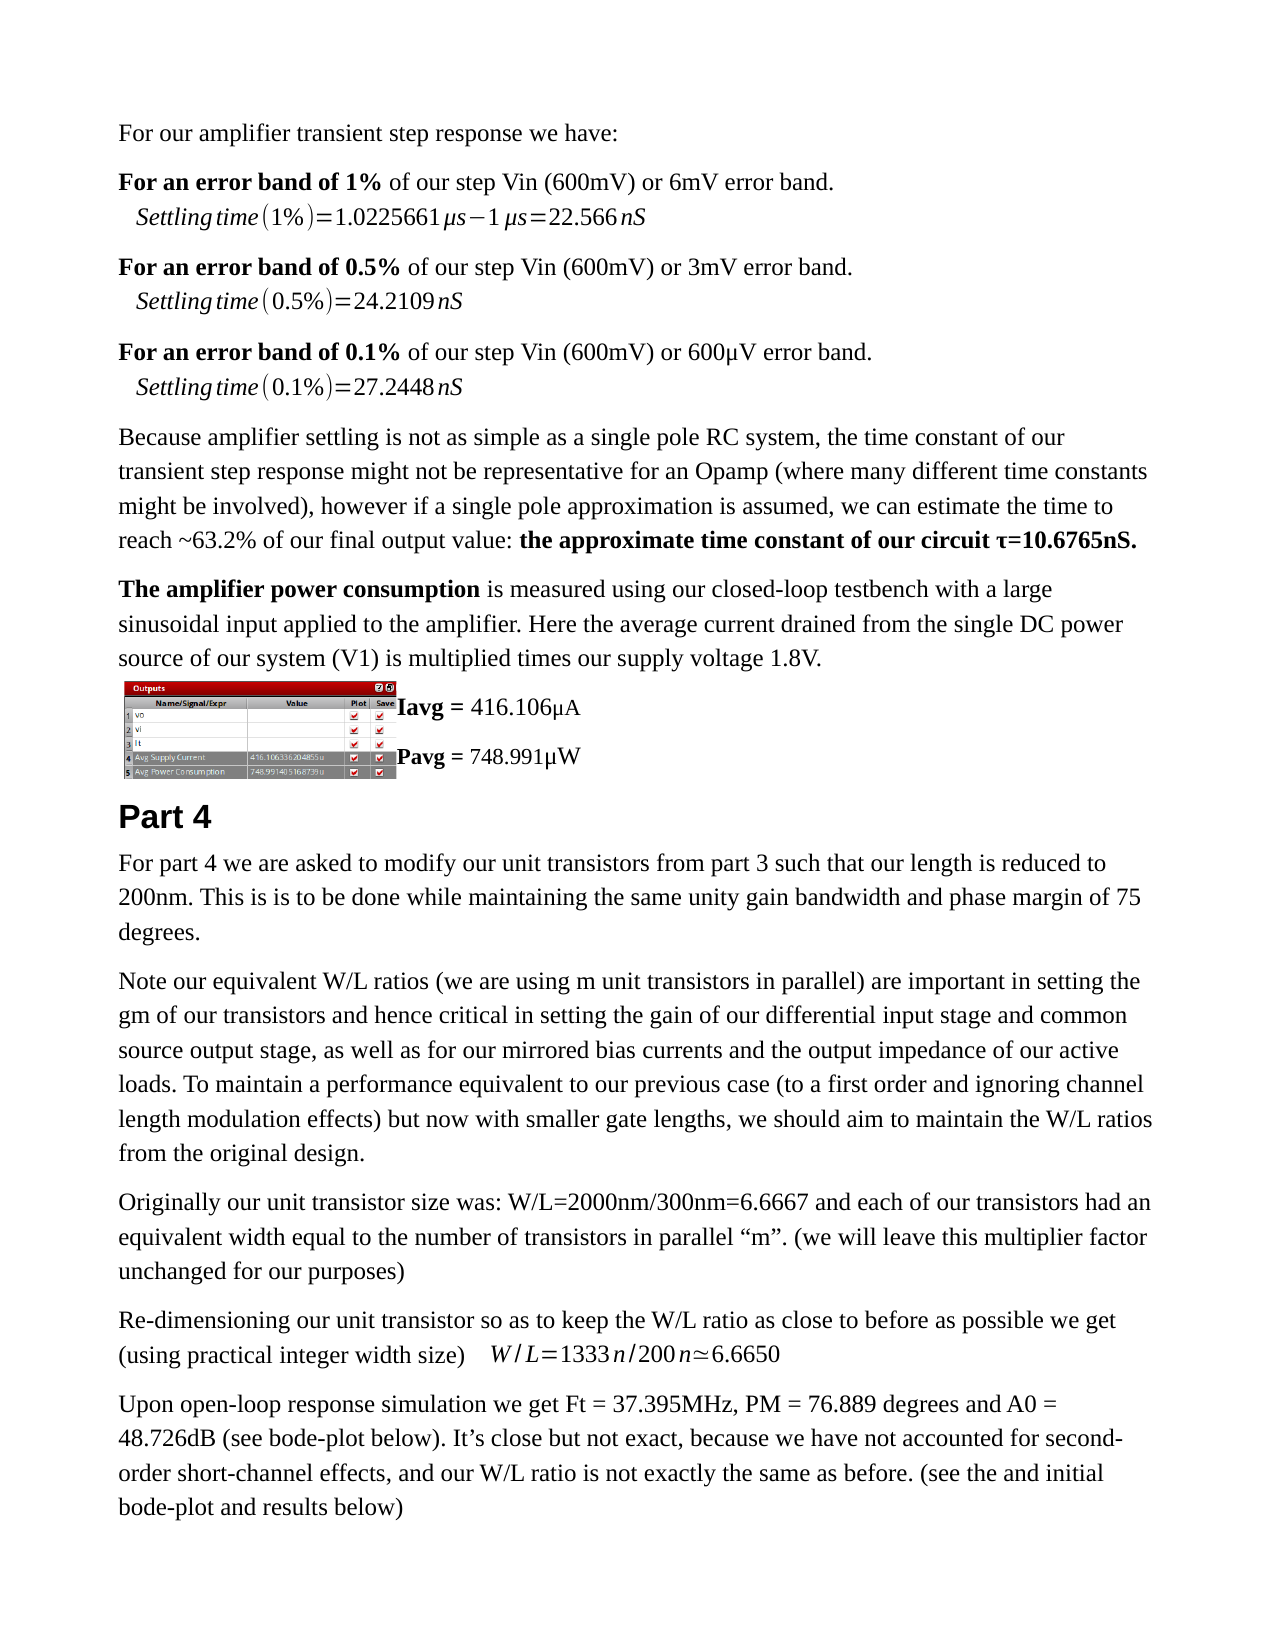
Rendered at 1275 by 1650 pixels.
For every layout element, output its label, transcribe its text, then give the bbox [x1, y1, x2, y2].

text For our amplifier transient step response we have: [118, 118, 1157, 147]
text Iavg = 416.106μA [397, 692, 1157, 721]
text Pavg = 748.991μW [397, 741, 1157, 770]
subtitle Part 4 [118, 797, 1157, 835]
text Note our equivalent W/L ratios (we are using m unit transistors in parallel) are important in setting the gm of our transistors and hence critical in setting the gain of our differential input stage and common source output stage, as well as for our mirrored bias currents and the output impedance of our active loads. To maintain a performance equivalent to our previous case (to a first order and ignoring channel length modulation effects) but now with smaller gate lengths, we should aim to maintain the W/L ratios from the original design. [118, 966, 1157, 1167]
text Re-dimensioning our unit transistor so as to keep the W/L ratio as close to before as possible we get (using practical integer width size) [118, 1305, 1157, 1369]
text The amplifier power consumption is measured using our closed-loop testbench with a large sinusoidal input applied to the amplifier. Here the average current drained from the single DC power source of our system (V1) is multiplied times our supply voltage 1.8V. [118, 574, 1157, 672]
text Originally our unit transistor size was: W/L=2000nm/300nm=6.6667 and each of our transistors had an equivalent width equal to the number of transistors in parallel “m”. (we will leave this multiplier factor unchanged for our purposes) [118, 1187, 1157, 1285]
text For an error band of 0.5% of our step Vin (600mV) or 3mV error band. [118, 252, 1157, 317]
text Because amplifier settling is not as simple as a single pole RC system, the time constant of our transient step response might not be representative for an Opamp (where many different time constants might be involved), however if a single pole approximation is assumed, we can estimate the time to reach ~63.2% of our final output value: the approximate time constant of our circuit τ=10.6765nS. [118, 422, 1157, 554]
text For part 4 we are asked to modify our unit transistors from part 3 such that our length is reduced to 200nm. This is is to be done while maintaining the same unity gain bandwidth and phase margin of 75 degrees. [118, 848, 1157, 946]
text For an error band of 0.1% of our step Vin (600mV) or 600μV error band. [118, 337, 1157, 402]
picture [124, 681, 397, 779]
text For an error band of 1% of our step Vin (600mV) or 6mV error band. [118, 167, 1157, 232]
text Upon open-loop response simulation we get Ft = 37.395MHz, PM = 76.889 degrees and A0 = 48.726dB (see bode-plot below). It’s close but not exact, because we have not accounted for second-order short-channel effects, and our W/L ratio is not exactly the same as before. (see the and initial bode-plot and results below) [118, 1389, 1157, 1521]
